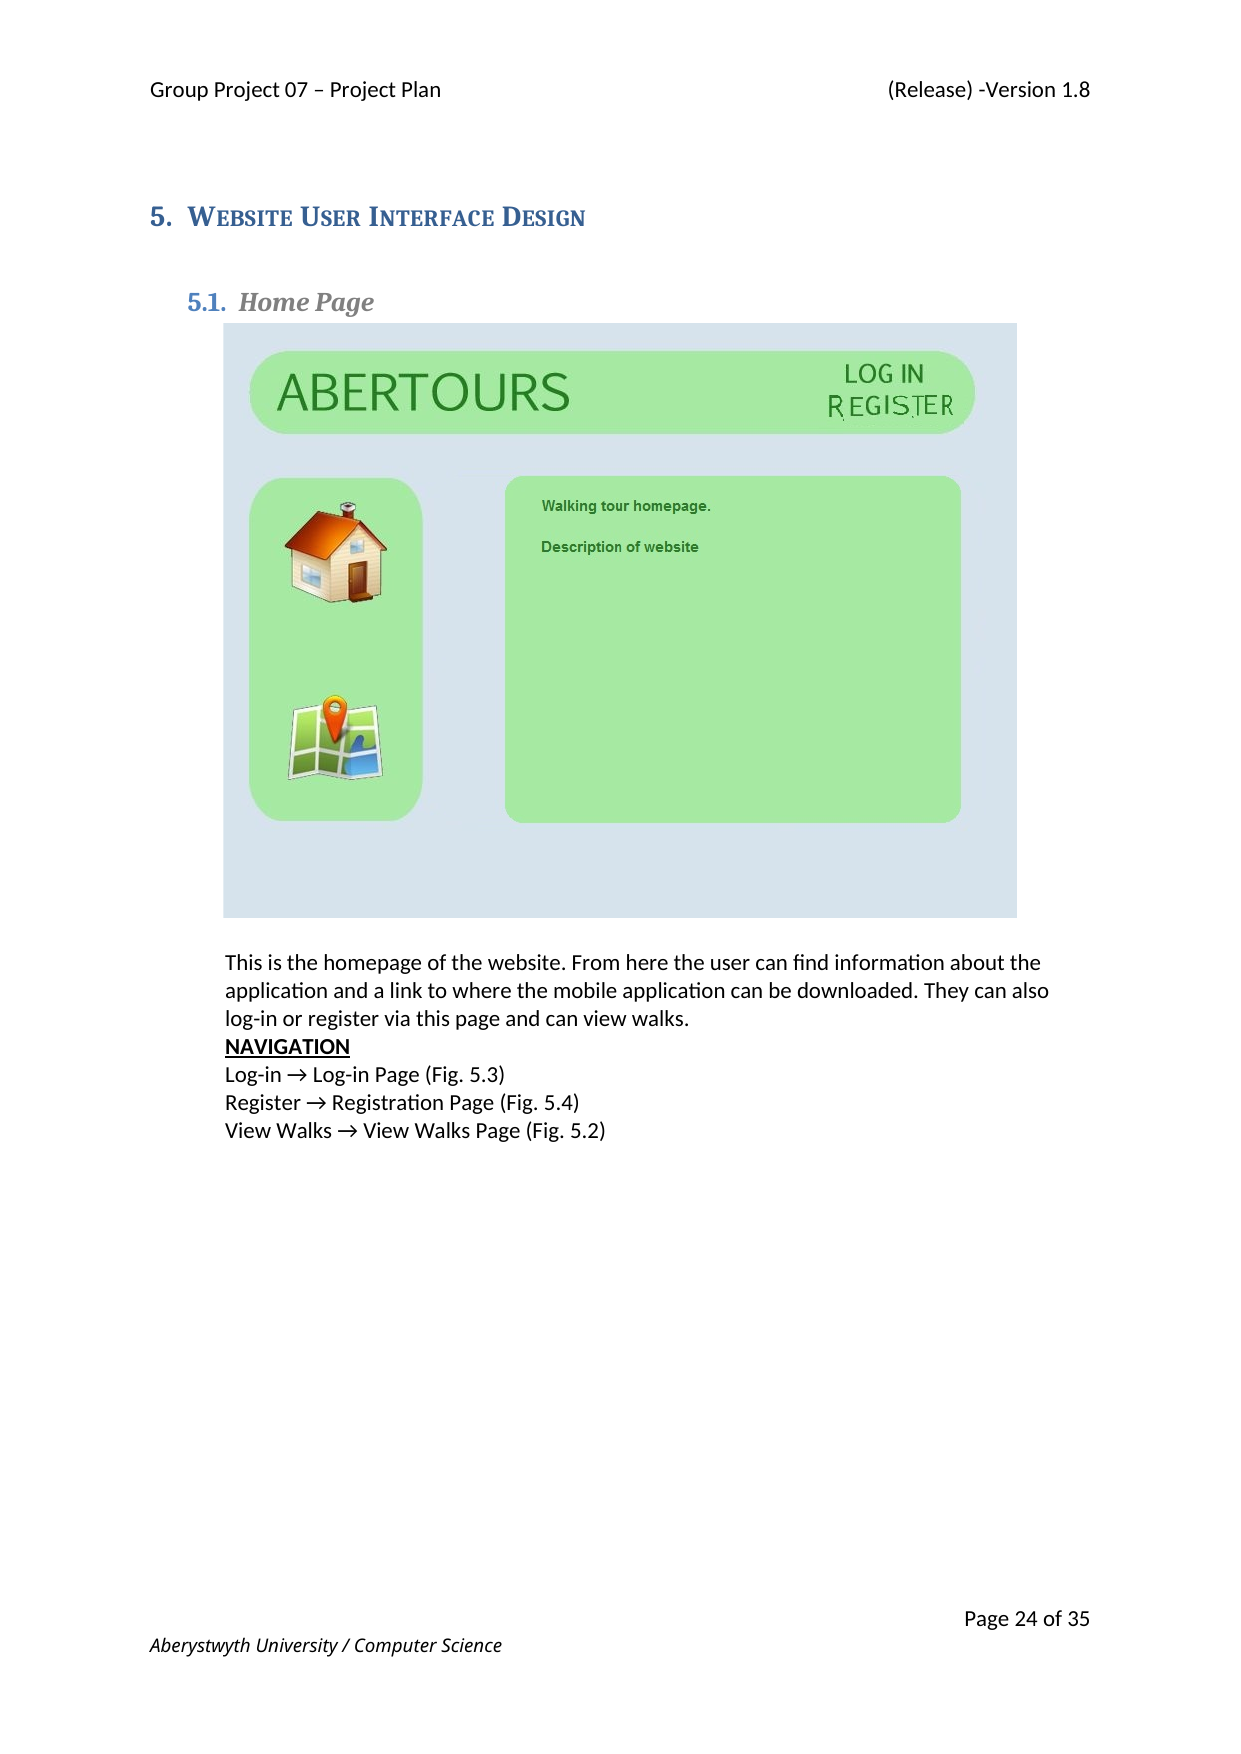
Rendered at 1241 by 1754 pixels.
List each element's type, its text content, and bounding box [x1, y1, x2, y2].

subtitle Home Page [187, 287, 1090, 318]
text NAVIGATION [225, 1032, 1090, 1060]
text Log-in → Log-in Page (Fig. 5.3) [225, 1060, 1090, 1088]
text View Walks → View Walks Page (Fig. 5.2) [225, 1116, 1090, 1144]
text This is the homepage of the website. From here the user can find information about the application and a link to where the mobile application can be downloaded. They can also log-in or register via this page and can view walks. [225, 948, 1090, 1032]
subtitle Website User Interface Design [150, 200, 1090, 233]
text Register → Registration Page (Fig. 5.4) [225, 1088, 1090, 1116]
